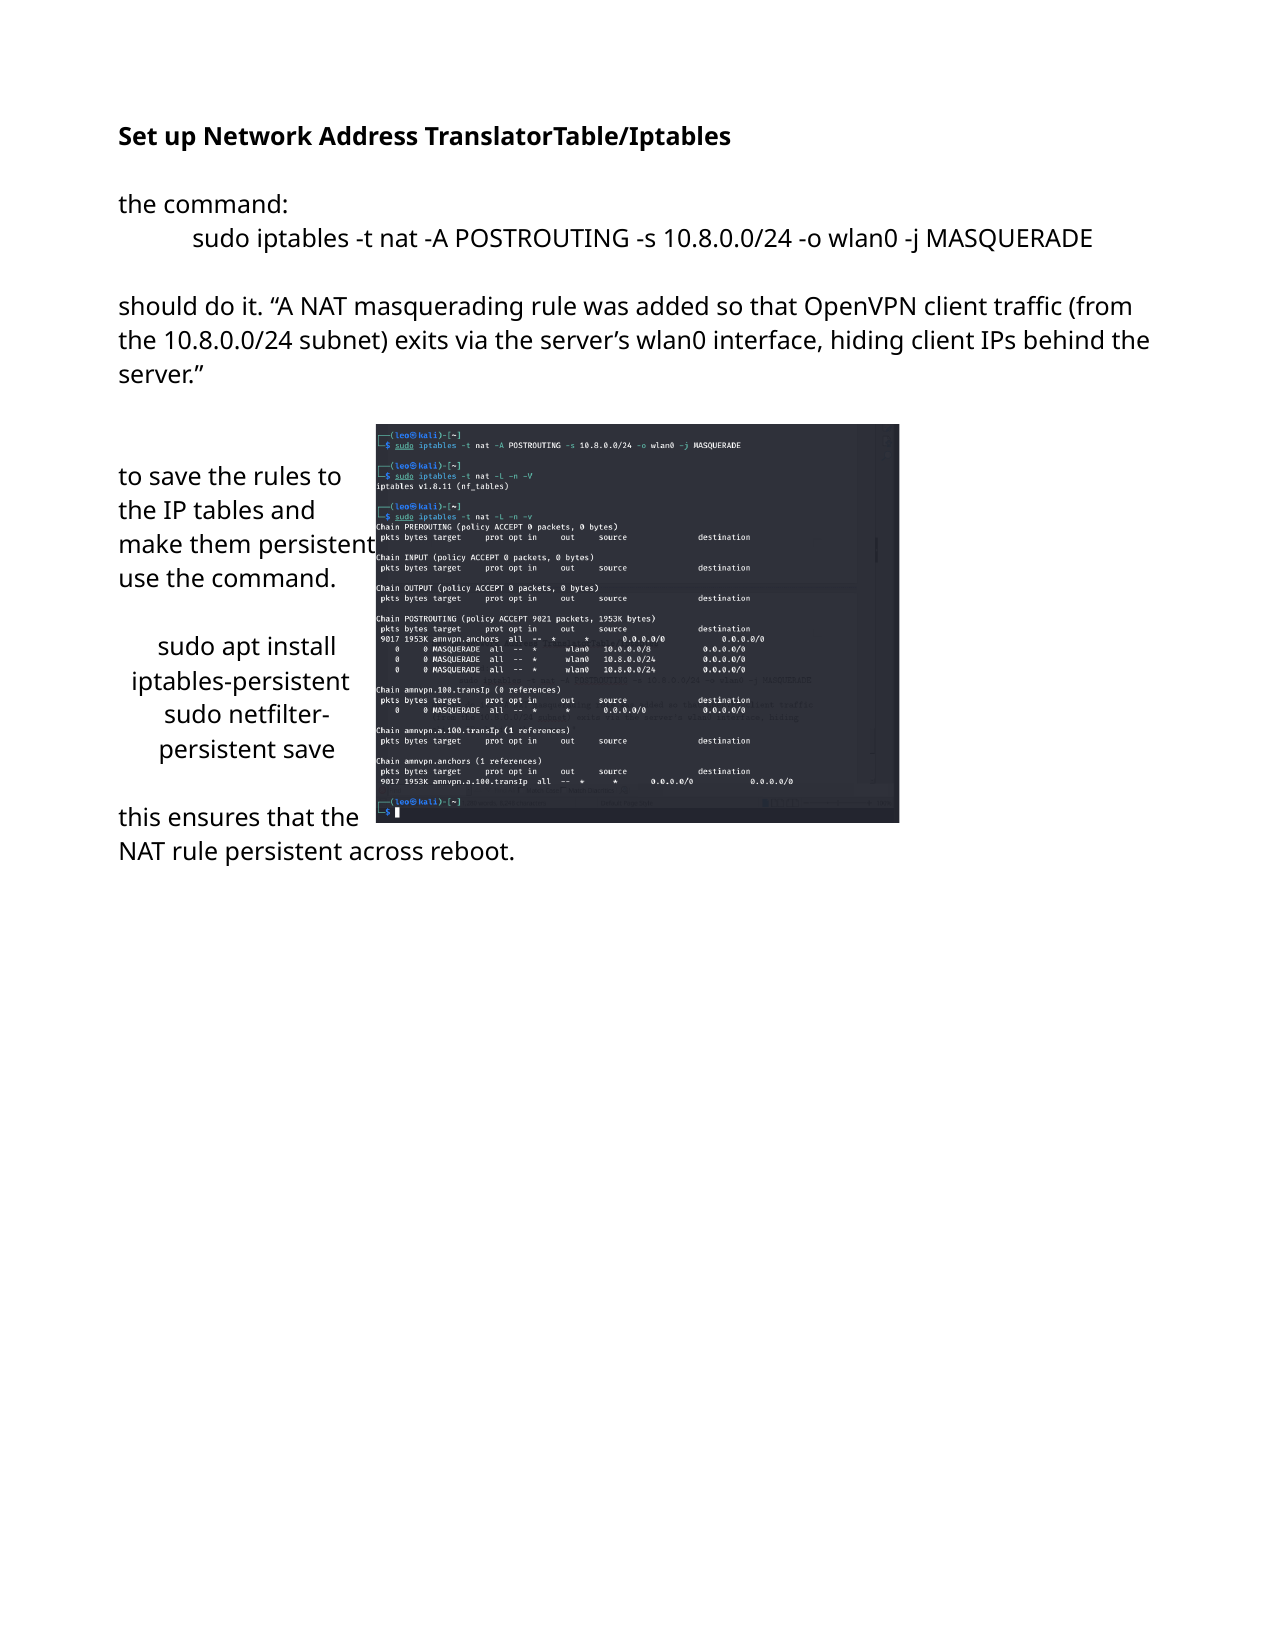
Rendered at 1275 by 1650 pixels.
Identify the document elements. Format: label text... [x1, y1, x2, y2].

text to save the rules to the IP tables and make them persistent use the command. [118, 459, 375, 595]
text the command: [118, 186, 1157, 220]
text this ensures that the NAT rule persistent across reboot. [118, 799, 1157, 867]
text [376, 459, 1157, 595]
text [376, 629, 1157, 697]
text sudo apt install iptables-persistent [118, 629, 375, 697]
text sudo netfilter-persistent save [118, 697, 375, 765]
text should do it. “A NAT masquerading rule was added so that OpenVPN client traffic (from the 10.8.0.0/24 subnet) exits via the server’s wlan0 interface, hiding client IPs behind the server.” [118, 288, 1157, 391]
text [376, 697, 1157, 765]
text sudo iptables -t nat -A POSTROUTING -s 10.8.0.0/24 -o wlan0 -j MASQUERADE [118, 220, 1157, 254]
text Set up Network Address TranslatorTable/Iptables [118, 118, 1157, 152]
